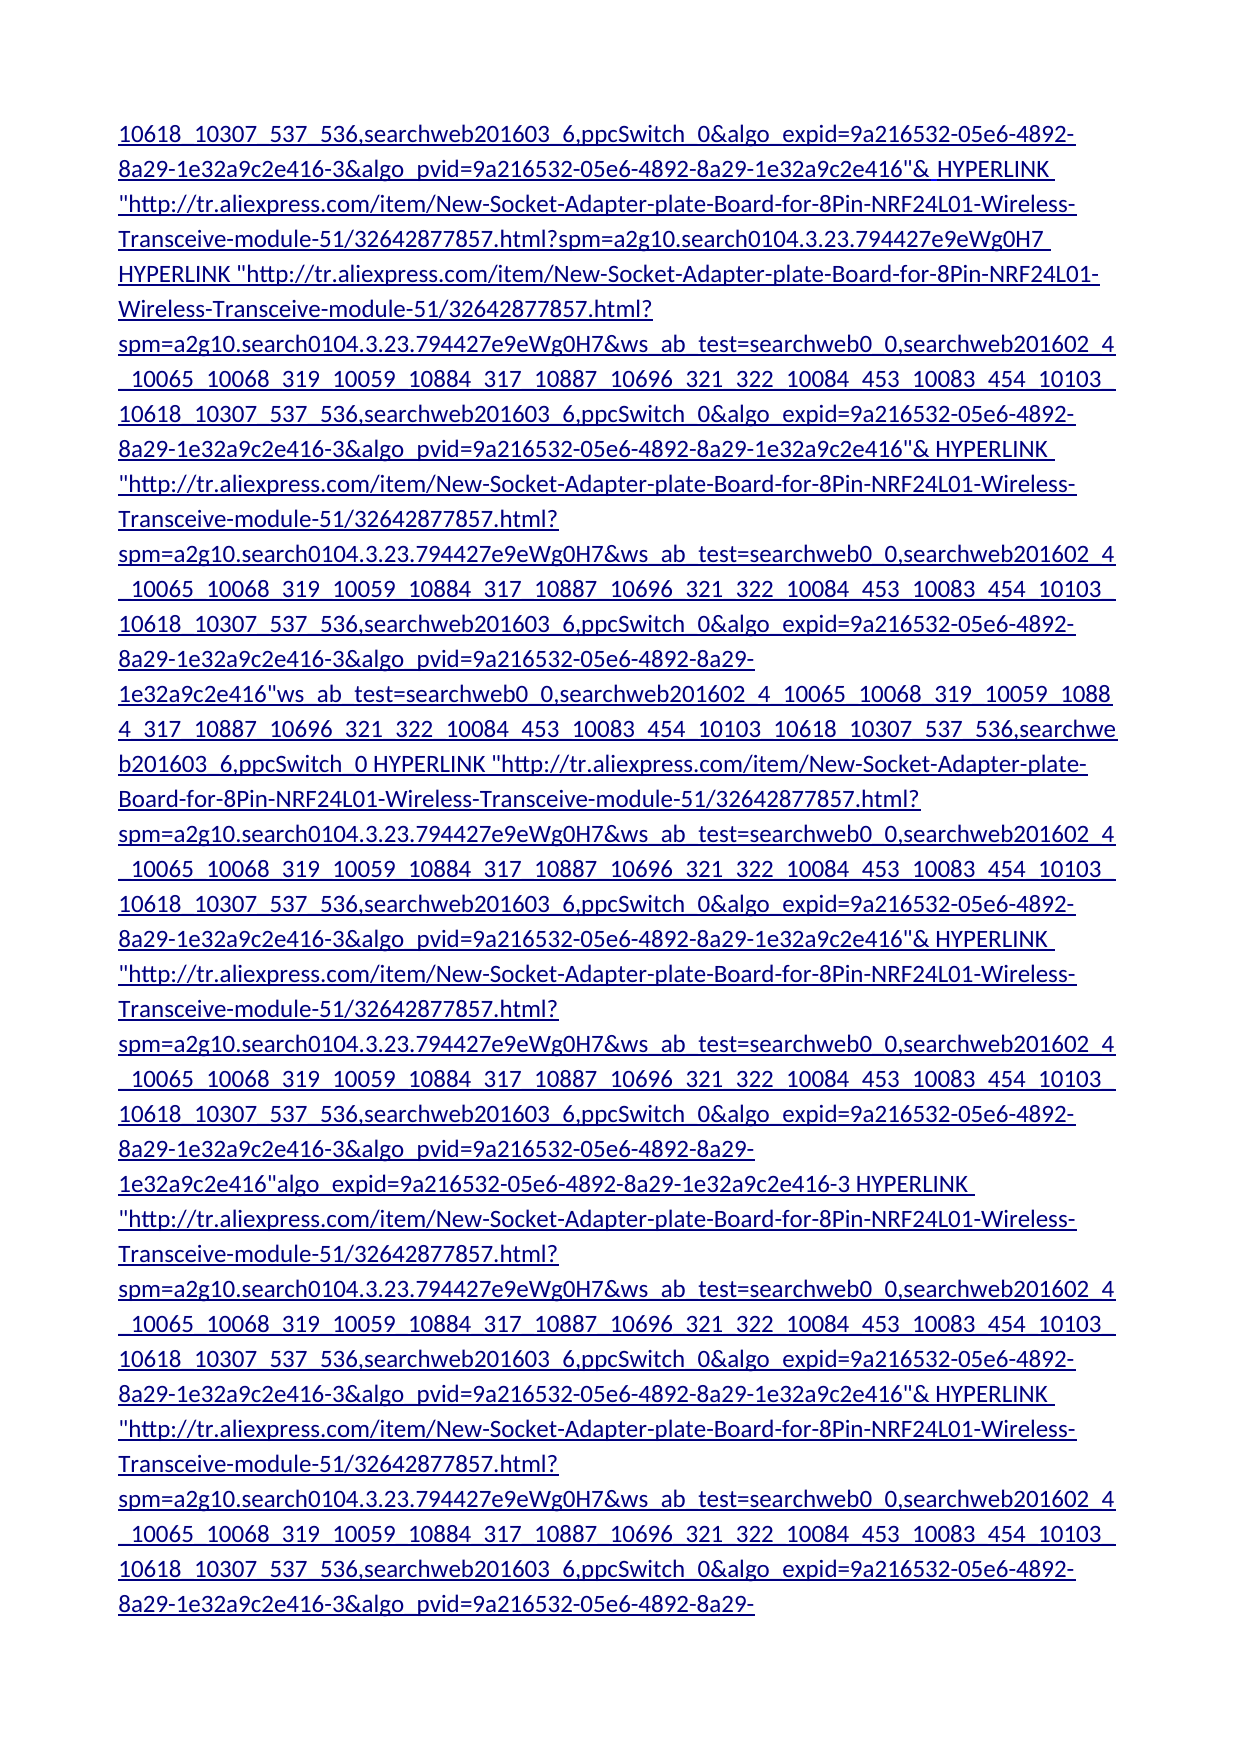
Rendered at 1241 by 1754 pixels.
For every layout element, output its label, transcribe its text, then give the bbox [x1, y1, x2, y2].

text 10618_10307_537_536,searchweb201603_6,ppcSwitch_0&algo_expid=9a216532-05e6-4892-8a29-1e32a9c2e416-3&algo_pvid=9a216532-05e6-4892-8a29-1e32a9c2e416"& HYPERLINK "http://tr.aliexpress.com/item/New-Socket-Adapter-plate-Board-for-8Pin-NRF24L01-Wireless-Transceive-module-51/32642877857.html?spm=a2g10.search0104.3.23.794427e9eWg0H7 HYPERLINK "http://tr.aliexpress.com/item/New-Socket-Adapter-plate-Board-for-8Pin-NRF24L01-Wireless-Transceive-module-51/32642877857.html?spm=a2g10.search0104.3.23.794427e9eWg0H7&ws_ab_test=searchweb0_0,searchweb201602_4_10065_10068_319_10059_10884_317_10887_10696_321_322_10084_453_10083_454_10103_10618_10307_537_536,searchweb201603_6,ppcSwitch_0&algo_expid=9a216532-05e6-4892-8a29-1e32a9c2e416-3&algo_pvid=9a216532-05e6-4892-8a29-1e32a9c2e416"& HYPERLINK "http://tr.aliexpress.com/item/New-Socket-Adapter-plate-Board-for-8Pin-NRF24L01-Wireless-Transceive-module-51/32642877857.html?spm=a2g10.search0104.3.23.794427e9eWg0H7&ws_ab_test=searchweb0_0,searchweb201602_4_10065_10068_319_10059_10884_317_10887_10696_321_322_10084_453_10083_454_10103_10618_10307_537_536,searchweb201603_6,ppcSwitch_0&algo_expid=9a216532-05e6-4892-8a29-1e32a9c2e416-3&algo_pvid=9a216532-05e6-4892-8a29-1e32a9c2e416"ws_ab_test=searchweb0_0,searchweb201602_4_10065_10068_319_10059_10884_317_10887_10696_321_322_10084_453_10083_454_10103_10618_10307_537_536,searchweb201603_6,ppcSwitch_0 HYPERLINK "http://tr.aliexpress.com/item/New-Socket-Adapter-plate-Board-for-8Pin-NRF24L01-Wireless-Transceive-module-51/32642877857.html?spm=a2g10.search0104.3.23.794427e9eWg0H7&ws_ab_test=searchweb0_0,searchweb201602_4_10065_10068_319_10059_10884_317_10887_10696_321_322_10084_453_10083_454_10103_10618_10307_537_536,searchweb201603_6,ppcSwitch_0&algo_expid=9a216532-05e6-4892-8a29-1e32a9c2e416-3&algo_pvid=9a216532-05e6-4892-8a29-1e32a9c2e416"& HYPERLINK "http://tr.aliexpress.com/item/New-Socket-Adapter-plate-Board-for-8Pin-NRF24L01-Wireless-Transceive-module-51/32642877857.html?spm=a2g10.search0104.3.23.794427e9eWg0H7&ws_ab_test=searchweb0_0,searchweb201602_4_10065_10068_319_10059_10884_317_10887_10696_321_322_10084_453_10083_454_10103_10618_10307_537_536,searchweb201603_6,ppcSwitch_0&algo_expid=9a216532-05e6-4892-8a29-1e32a9c2e416-3&algo_pvid=9a216532-05e6-4892-8a29-1e32a9c2e416"algo_expid=9a216532-05e6-4892-8a29-1e32a9c2e416-3 HYPERLINK "http://tr.aliexpress.com/item/New-Socket-Adapter-plate-Board-for-8Pin-NRF24L01-Wireless-Transceive-module-51/32642877857.html?spm=a2g10.search0104.3.23.794427e9eWg0H7&ws_ab_test=searchweb0_0,searchweb201602_4_10065_10068_319_10059_10884_317_10887_10696_321_322_10084_453_10083_454_10103_10618_10307_537_536,searchweb201603_6,ppcSwitch_0&algo_expid=9a216532-05e6-4892-8a29-1e32a9c2e416-3&algo_pvid=9a216532-05e6-4892-8a29-1e32a9c2e416"& HYPERLINK "http://tr.aliexpress.com/item/New-Socket-Adapter-plate-Board-for-8Pin-NRF24L01-Wireless-Transceive-module-51/32642877857.html?spm=a2g10.search0104.3.23.794427e9eWg0H7&ws_ab_test=searchweb0_0,searchweb201602_4_10065_10068_319_10059_10884_317_10887_10696_321_322_10084_453_10083_454_10103_10618_10307_537_536,searchweb201603_6,ppcSwitch_0&algo_expid=9a216532-05e6-4892-8a29-1e32a9c2e416-3&algo_pvid=9a216532-05e6-4892-8a29- [118, 118, 1122, 1619]
